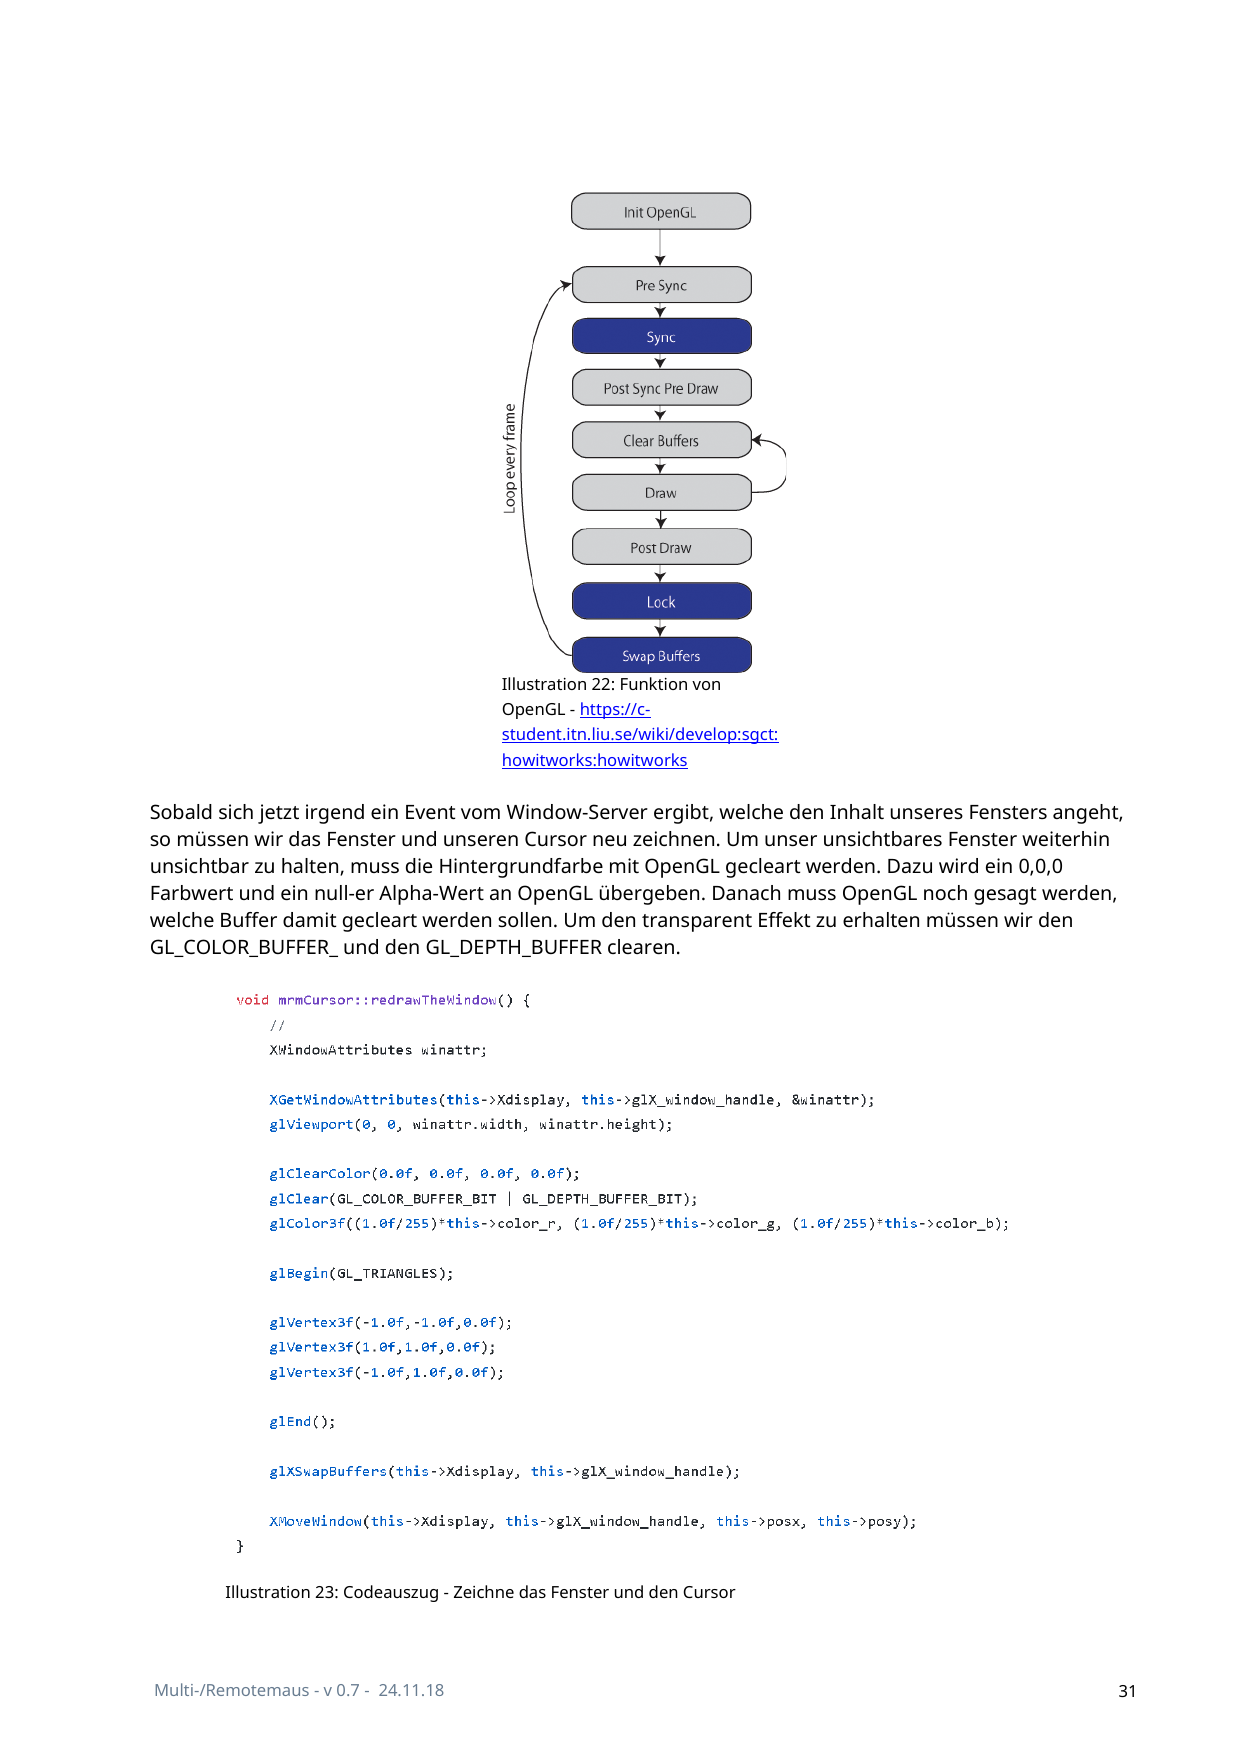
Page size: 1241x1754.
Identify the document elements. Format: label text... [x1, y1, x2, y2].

text Illustration : Codeauszug - Zeichne das Fenster und den Cursor [225, 1581, 1060, 1603]
text Illustration : Funktion von OpenGL - https://c-student.itn.liu.se/wiki/develop:sgct:howitworks:howitworks [502, 673, 786, 771]
text Sobald sich jetzt irgend ein Event vom Window-Server ergibt, welche den Inhalt unseres Fensters angeht, so müssen wir das Fenster und unseren Cursor neu zeichnen. Um unser unsichtbares Fenster weiterhin unsichtbar zu halten, muss die Hintergrundfarbe mit OpenGL gecleart werden. Dazu wird ein 0,0,0 Farbwert und ein null-er Alpha-Wert an OpenGL übergeben. Danach muss OpenGL noch gesagt werden, welche Buffer damit gecleart werden sollen. Um den transparent Effekt zu erhalten müssen wir den GL_COLOR_BUFFER_ und den GL_DEPTH_BUFFER clearen. [149, 798, 1136, 960]
picture [501, 192, 787, 673]
picture [225, 987, 1060, 1581]
